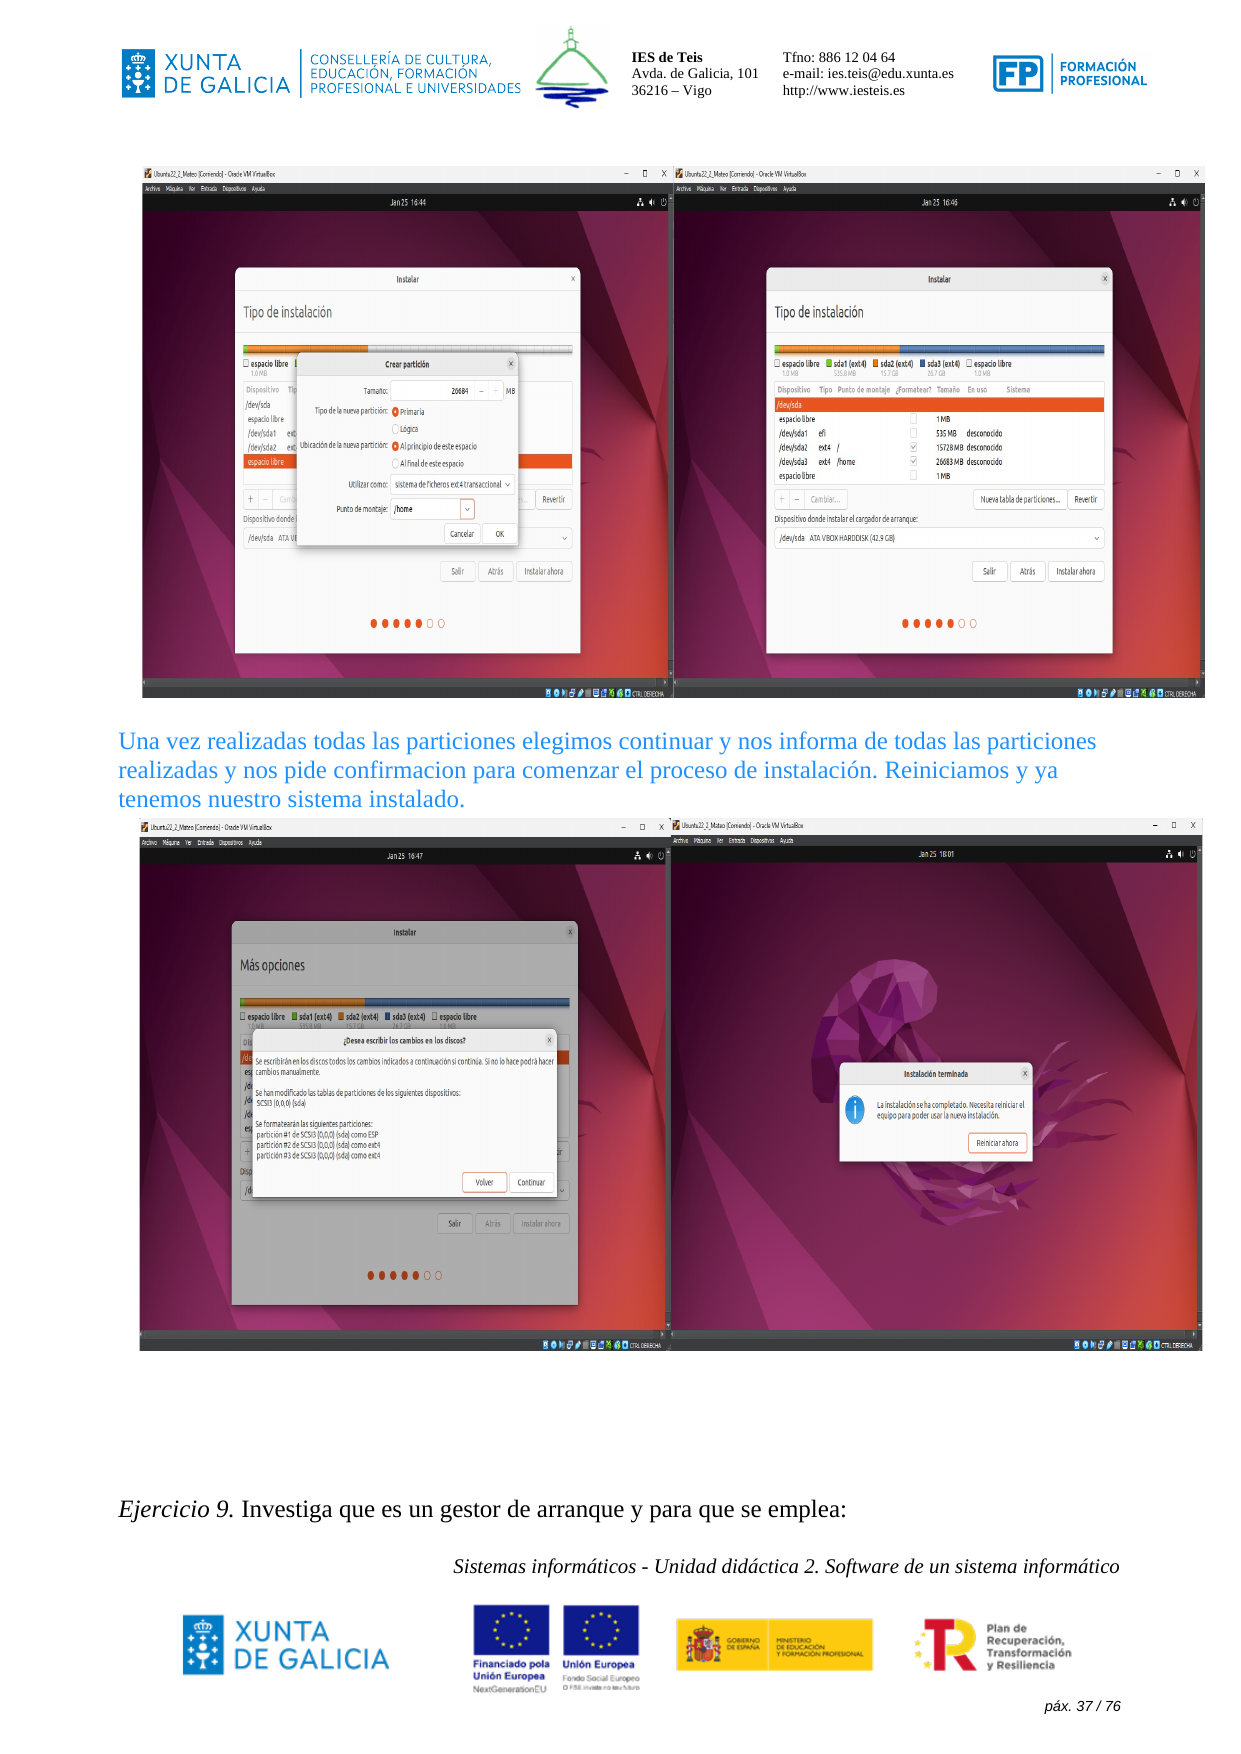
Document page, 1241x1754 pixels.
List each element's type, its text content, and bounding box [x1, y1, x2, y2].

text Ejercicio 9. Investiga que es un gestor de arranque y para que se emplea: [118, 1494, 1122, 1523]
text Una vez realizadas todas las particiones elegimos continuar y nos informa de todas las particiones realizadas y nos pide confirmacion para comenzar el proceso de instalación. Reiniciamos y ya tenemos nuestro sistema instalado. [118, 726, 1122, 812]
picture [121, 49, 521, 98]
picture [142, 166, 1205, 698]
picture [182, 1593, 1085, 1700]
picture [989, 50, 1153, 97]
picture [534, 25, 611, 110]
picture [139, 818, 1203, 1351]
